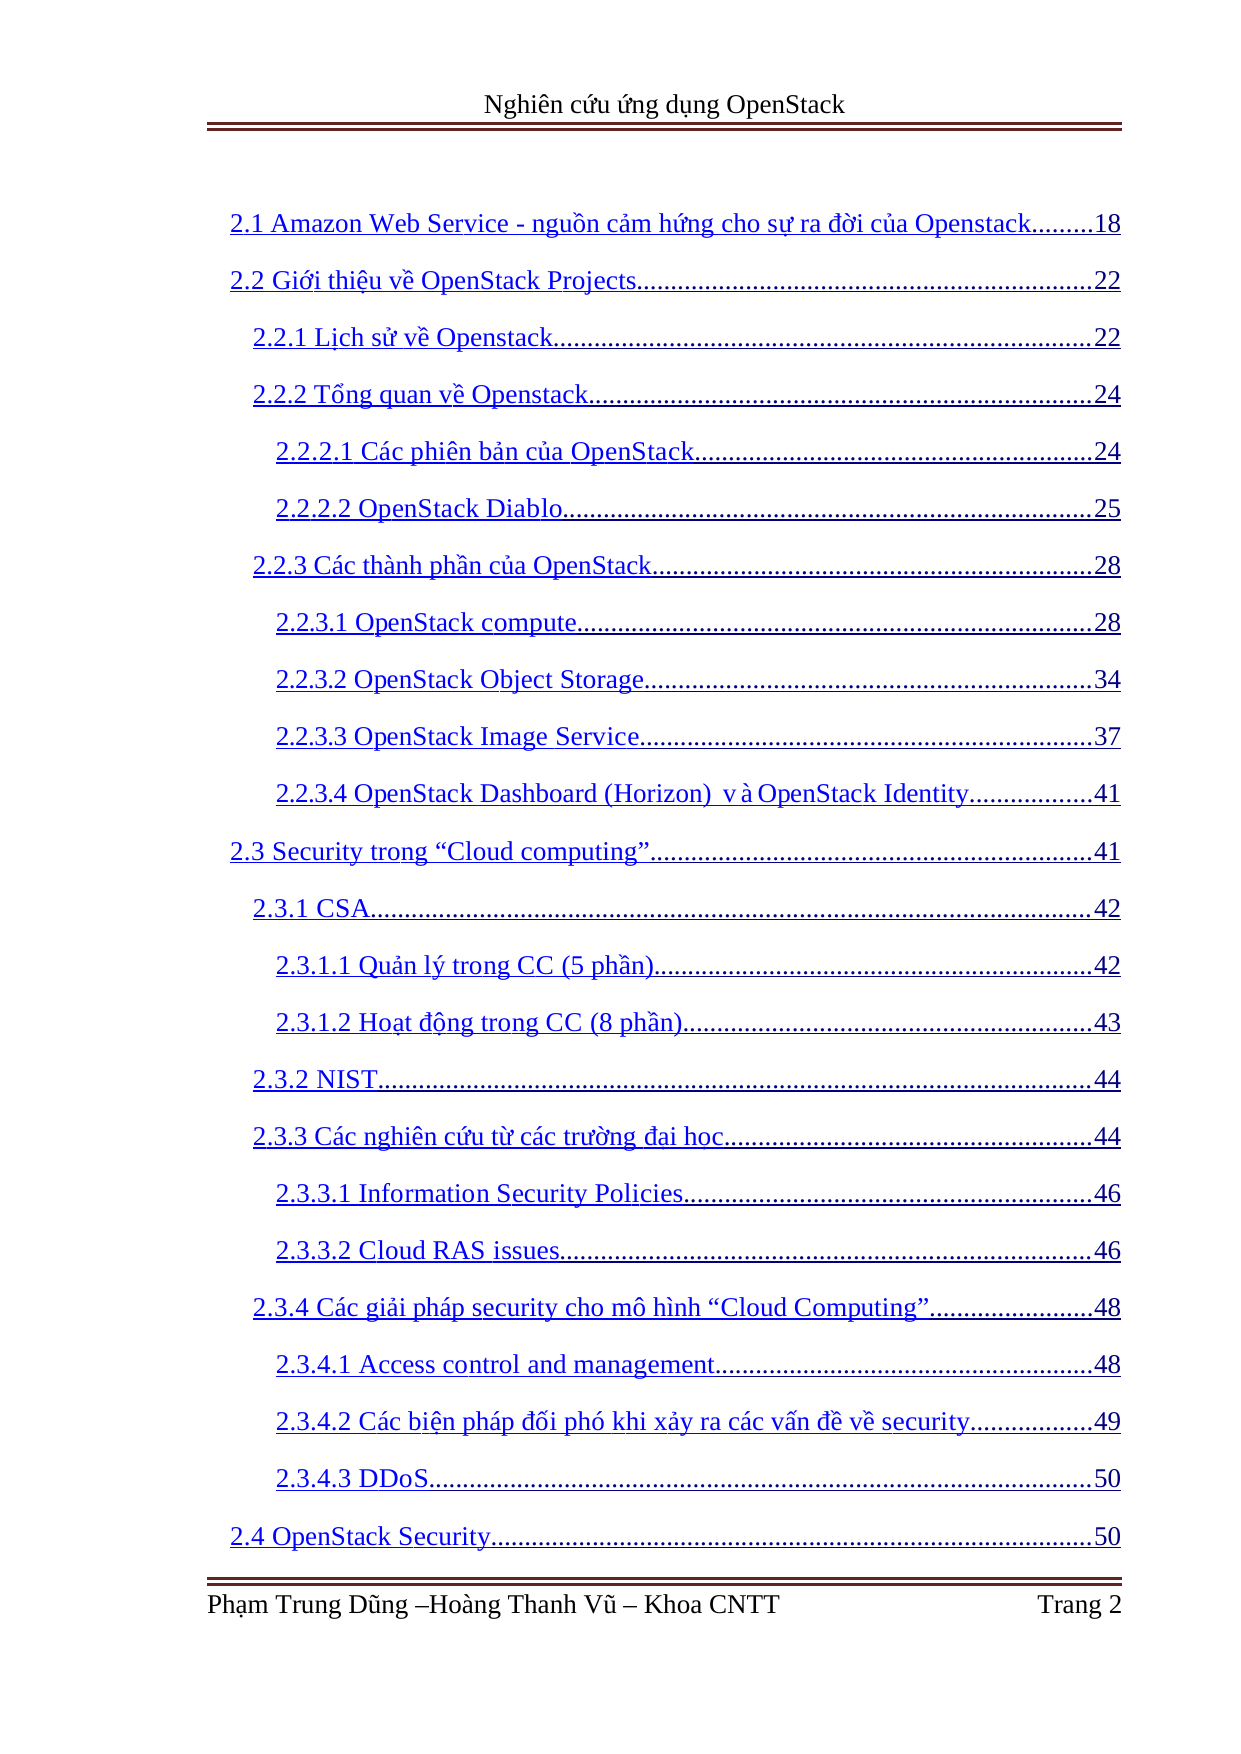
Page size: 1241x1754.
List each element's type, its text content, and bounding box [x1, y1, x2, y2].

text 2.3 Security trong “Cloud computing” 41 [230, 835, 1122, 866]
text 2.2 Giới thiệu về OpenStack Projects 22 [230, 264, 1122, 295]
text 2.2.3 Các thành phần của OpenStack 28 [253, 549, 1122, 580]
text 2.3.1.1 Quản lý trong CC (5 phần) 42 [276, 949, 1122, 980]
text 2.2.1 Lịch sử về Openstack 22 [253, 321, 1122, 352]
text 2.2.2 Tổng quan về Openstack 24 [253, 378, 1122, 409]
text 2.3.3 Các nghiên cứu từ các trường đại học 44 [253, 1120, 1122, 1151]
text 2.1 Amazon Web Service - nguồn cảm hứng cho sự ra đời của Openstack 18 [230, 207, 1122, 238]
text 2.3.3.2 Cloud RAS issues 46 [276, 1234, 1122, 1265]
text 2.3.2 NIST 44 [253, 1063, 1122, 1094]
text 2.2.3.3 OpenStack Image Service 37 [276, 721, 1122, 752]
text 2.3.4.1 Access control and management 48 [276, 1348, 1122, 1379]
text 2.4 OpenStack Security 50 [230, 1520, 1122, 1551]
text 2.3.1.2 Hoạt động trong CC (8 phần) 43 [276, 1006, 1122, 1037]
text 2.2.3.1 OpenStack compute 28 [276, 606, 1122, 637]
text 2.3.4.3 DDoS 50 [276, 1463, 1122, 1494]
text 2.3.3.1 Information Security Policies 46 [276, 1177, 1122, 1208]
text 2.3.4 Các giải pháp security cho mô hình “Cloud Computing” 48 [253, 1291, 1122, 1322]
text 2.3.4.2 Các biện pháp đối phó khi xảy ra các vấn đề về security 49 [276, 1406, 1122, 1437]
text 2.3.1 CSA 42 [253, 892, 1122, 923]
text 2.2.3.4 OpenStack Dashboard (Horizon) vàOpenStack Identity 41 [276, 778, 1122, 809]
text 2.2.3.2 OpenStack Object Storage 34 [276, 663, 1122, 694]
text 2.2.2.1 Các phiên bản của OpenStack 24 [276, 435, 1122, 466]
text 2.2.2.2 OpenStack Diablo 25 [276, 492, 1122, 523]
